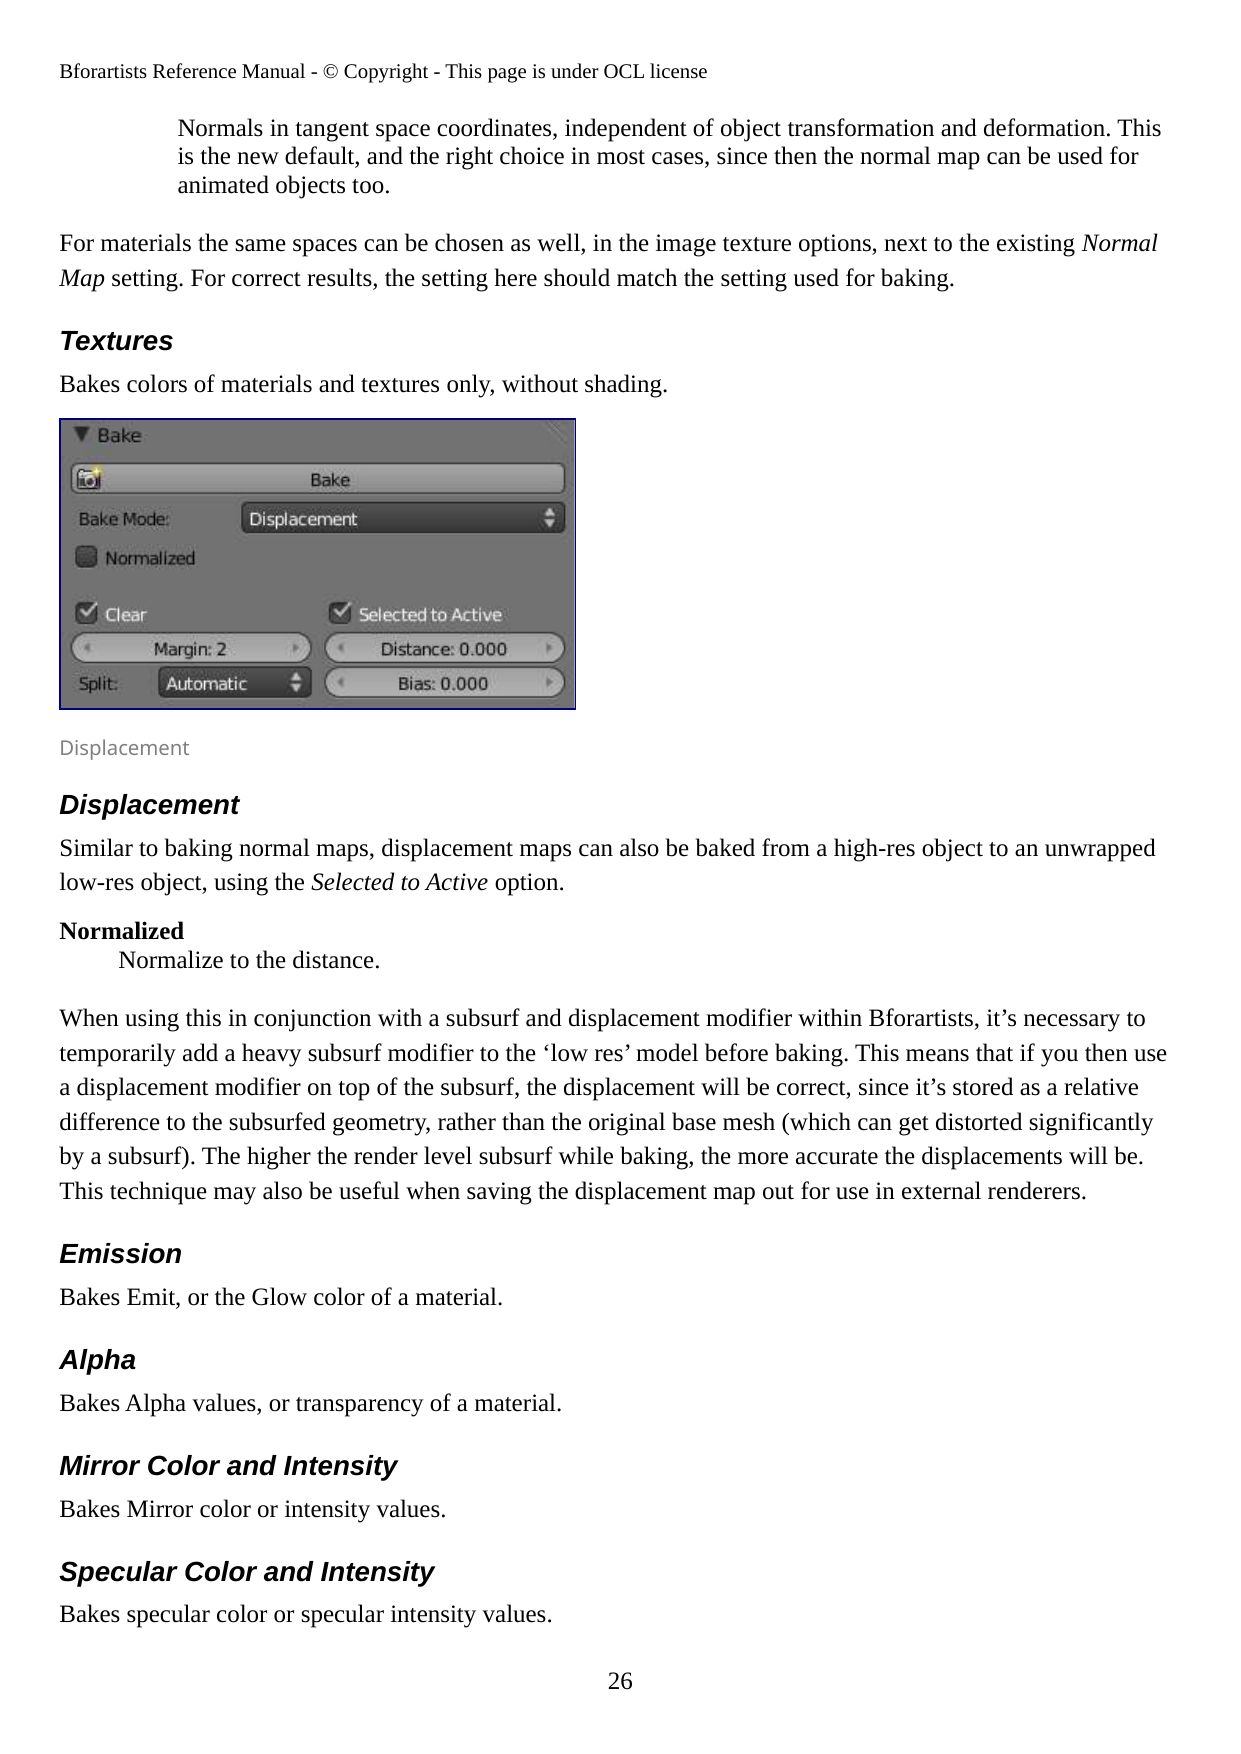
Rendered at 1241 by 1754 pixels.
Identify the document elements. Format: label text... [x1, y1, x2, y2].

text Similar to baking normal maps, displacement maps can also be baked from a high-res object to an unwrapped low-res object, using the Selected to Active option. [59, 833, 1181, 896]
subtitle Alpha [59, 1343, 1181, 1375]
text Bakes Mirror color or intensity values. [59, 1494, 1181, 1522]
text When using this in conjunction with a subsurf and displacement modifier within Bforartists, it’s necessary to temporarily add a heavy subsurf modifier to the ‘low res’ model before baking. This means that if you then use a displacement modifier on top of the subsurf, the displacement will be correct, since it’s stored as a relative difference to the subsurfed geometry, rather than the original base mesh (which can get distorted significantly by a subsurf). The higher the render level subsurf while baking, the more accurate the displacements will be. This technique may also be useful when saving the displacement map out for use in external renderers. [59, 1003, 1181, 1204]
picture [61, 420, 575, 708]
subtitle Emission [59, 1237, 1181, 1269]
text Bakes Emit, or the Glow color of a material. [59, 1282, 1181, 1311]
subtitle Mirror Color and Intensity [59, 1449, 1181, 1481]
text Bakes colors of materials and textures only, without shading. [59, 369, 1181, 397]
subtitle Displacement [59, 788, 1181, 820]
text Bakes Alpha values, or transparency of a material. [59, 1388, 1181, 1416]
subtitle Textures [59, 324, 1181, 356]
subtitle Specular Color and Intensity [59, 1555, 1181, 1587]
text Bakes specular color or specular intensity values. [59, 1599, 1181, 1628]
list Normalize to the distance. [118, 945, 1181, 974]
subtitle Normalized [59, 916, 1181, 945]
text Displacement [59, 730, 1181, 761]
list Normals in tangent space coordinates, independent of object transformation and deformation. This is the new default, and the right choice in most cases, since then the normal map can be used for animated objects too. [177, 113, 1181, 199]
text For materials the same spaces can be chosen as well, in the image texture options, next to the existing Normal Map setting. For correct results, the setting here should match the setting used for baking. [59, 228, 1181, 292]
